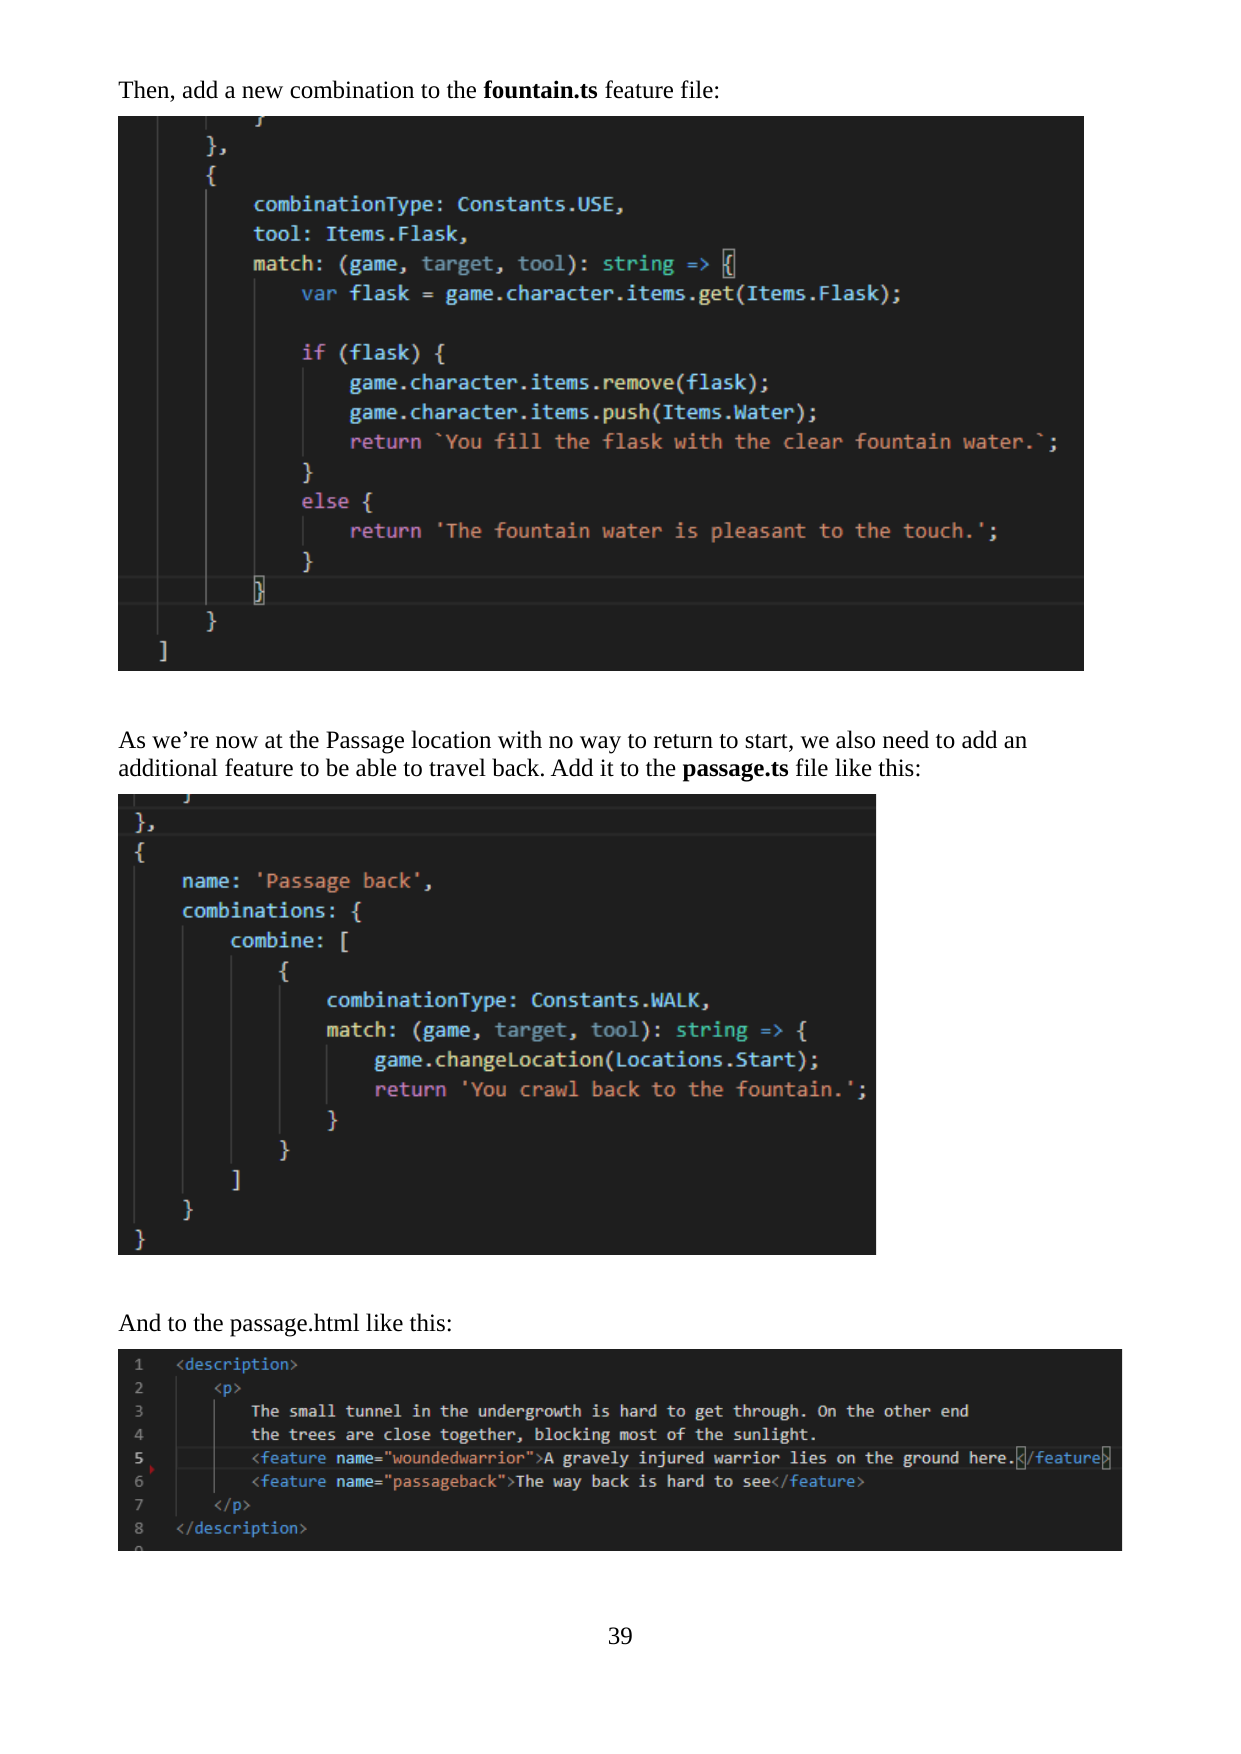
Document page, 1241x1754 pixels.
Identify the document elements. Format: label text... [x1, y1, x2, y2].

text As we’re now at the Passage location with no way to return to start, we also need to add an additional feature to be able to travel back. Add it to the passage.ts file like this: [118, 725, 1122, 782]
text Then, add a new combination to the fountain.ts feature file: [118, 75, 1122, 104]
text And to the passage.html like this: [118, 1308, 1122, 1337]
